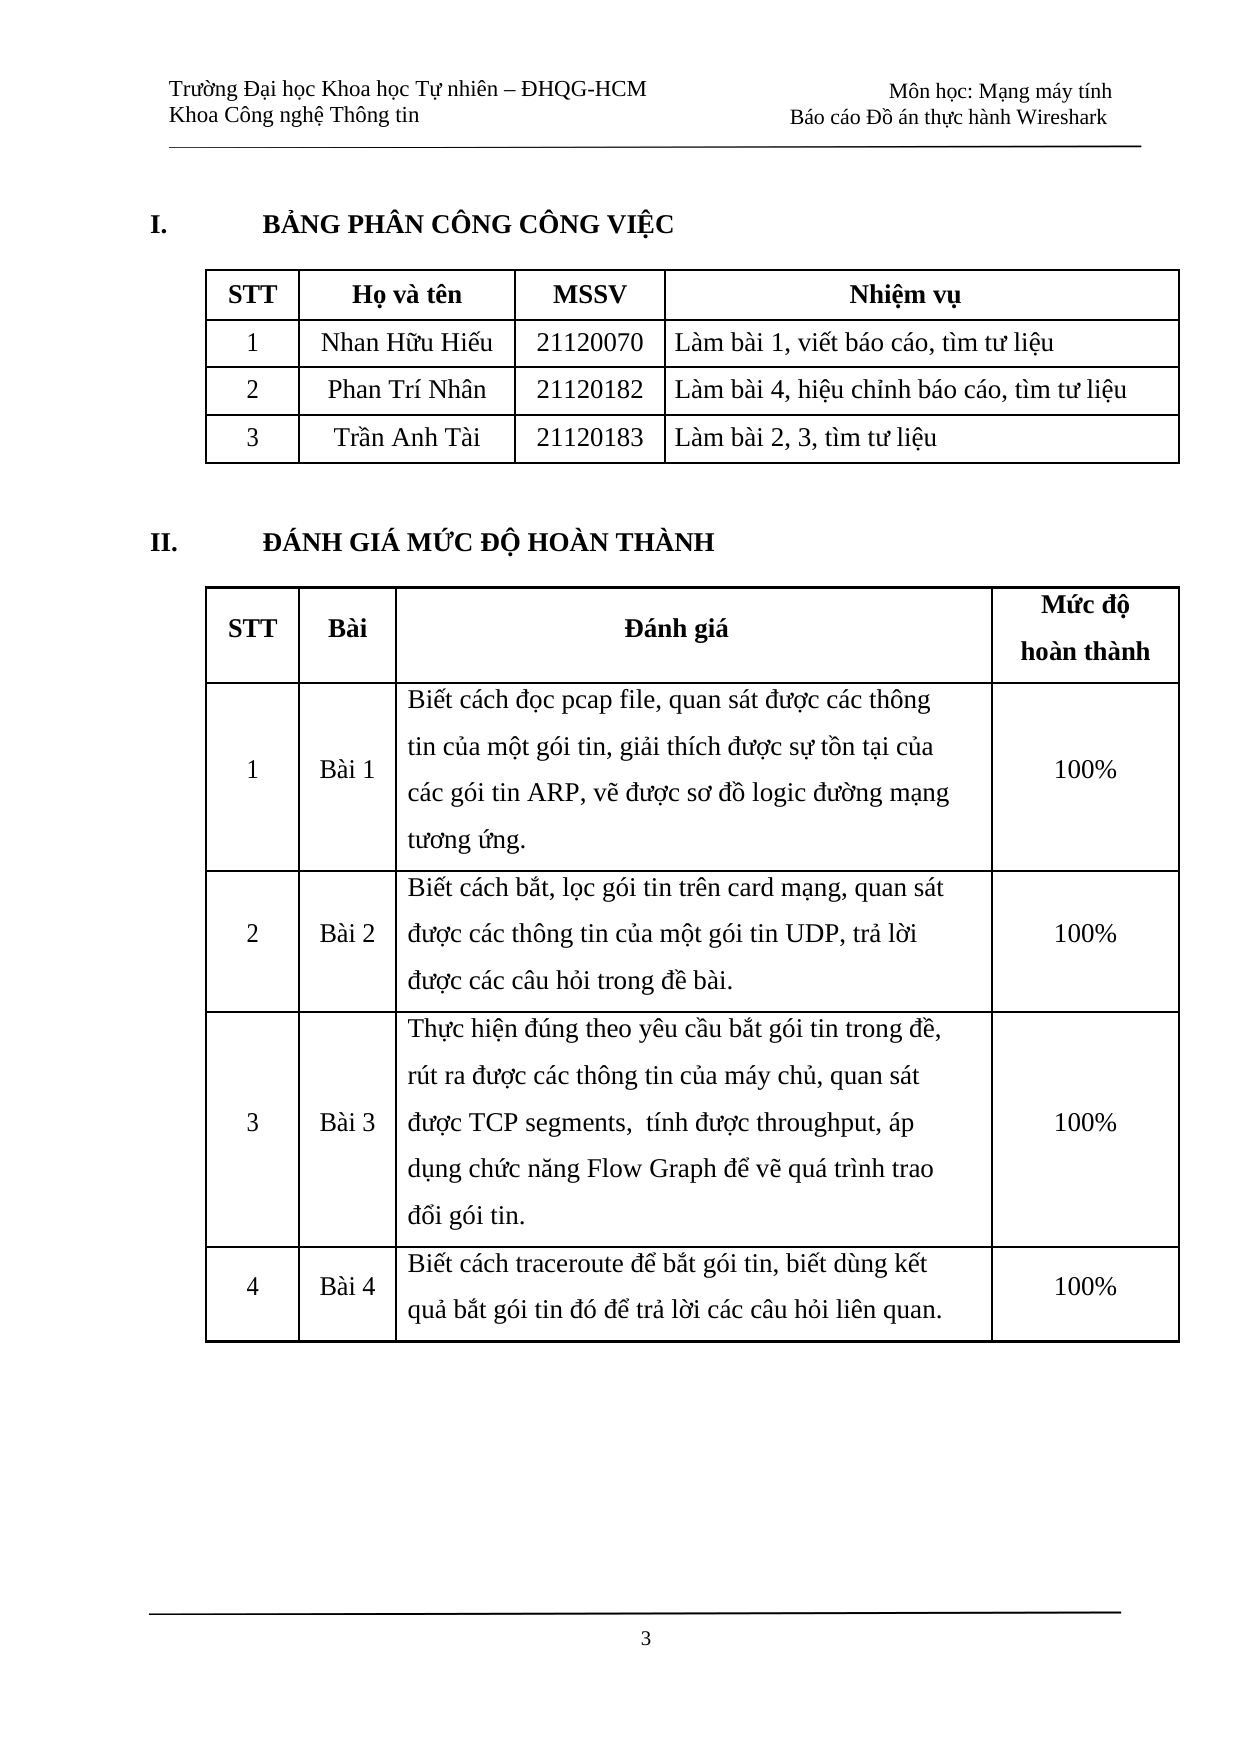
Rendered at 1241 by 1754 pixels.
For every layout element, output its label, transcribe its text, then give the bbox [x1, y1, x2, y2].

table_cell 100% [993, 714, 1178, 784]
table_cell [300, 1043, 395, 1090]
table_cell tương ứng. [397, 808, 991, 854]
table_cell Phan Trí Nhân [300, 368, 514, 405]
table_cell [207, 808, 298, 854]
table_header STT [207, 271, 298, 309]
table_cell Biết cách bắt, lọc gói tin trên card mạng, quan sát [397, 872, 991, 902]
table_cell [397, 1230, 991, 1246]
table_cell [300, 1184, 395, 1230]
table_cell [207, 309, 298, 318]
table_cell 1 [207, 714, 298, 784]
table_cell [993, 1137, 1178, 1183]
table_cell được các thông tin của một gói tin UDP, trả lời [397, 902, 991, 949]
table_cell [300, 684, 395, 714]
list BẢNG PHÂN CÔNG CÔNG VIỆC [150, 208, 1123, 239]
table_cell [397, 666, 991, 682]
table_cell 1 [207, 321, 298, 357]
table_cell [207, 996, 298, 1011]
table_cell [300, 643, 395, 666]
table_cell [207, 1184, 298, 1230]
table_cell [993, 1043, 1178, 1090]
table_cell 3 [207, 416, 298, 453]
table_cell quả bắt gói tin đó để trả lời các câu hỏi liên quan. [397, 1278, 991, 1325]
table_cell Làm bài 1, viết báo cáo, tìm tư liệu [666, 321, 1178, 357]
table_cell [993, 949, 1178, 996]
table_cell [516, 357, 664, 366]
table_header MSSV [516, 271, 664, 309]
table_cell rút ra được các thông tin của máy chủ, quan sát [397, 1043, 991, 1090]
table_cell Nhan Hữu Hiếu [300, 321, 514, 357]
text Môn học: Mạng máy tính Báo cáo Đồ án thực hành Wireshark [789, 78, 1123, 129]
table_cell [300, 808, 395, 854]
table_cell 2 [207, 368, 298, 405]
table_header Họ và tên [300, 271, 514, 309]
table_cell [666, 453, 1178, 462]
table_cell [207, 872, 298, 902]
table_cell [397, 996, 991, 1011]
table_cell [993, 1230, 1178, 1246]
table_cell Bài 1 [300, 714, 395, 784]
table_cell 21120183 [516, 416, 664, 453]
table_cell [300, 784, 395, 808]
table_cell [300, 1325, 395, 1340]
table_cell 3 [207, 1090, 298, 1137]
table_cell [207, 405, 298, 414]
table_cell [516, 309, 664, 318]
table_cell [300, 949, 395, 996]
table_cell [300, 357, 514, 366]
table_cell Làm bài 4, hiệu chỉnh báo cáo, tìm tư liệu [666, 368, 1178, 405]
text 3 [150, 1626, 1142, 1650]
table_cell [300, 309, 514, 318]
table_cell Trần Anh Tài [300, 416, 514, 453]
table_cell [207, 1230, 298, 1246]
table_cell [397, 1325, 991, 1340]
table_cell [993, 1301, 1178, 1325]
table_cell [993, 855, 1178, 870]
list ĐÁNH GIÁ MỨC ĐỘ HOÀN THÀNH [150, 526, 1123, 557]
table_cell [397, 855, 991, 870]
table_cell [207, 684, 298, 714]
table_cell 100% [993, 902, 1178, 949]
table_cell dụng chức năng Flow Graph để vẽ quá trình trao [397, 1137, 991, 1183]
table_cell 100% [993, 1248, 1178, 1301]
table_cell [207, 1301, 298, 1325]
table_cell [207, 784, 298, 808]
table_cell [516, 405, 664, 414]
text Trường Đại học Khoa học Tự nhiên – ĐHQG-HCM Khoa Công nghệ Thông tin [169, 76, 648, 127]
table_cell [993, 808, 1178, 854]
table_cell 4 [207, 1248, 298, 1301]
table_cell [516, 453, 664, 462]
table_cell 2 [207, 902, 298, 949]
table_cell [207, 855, 298, 870]
table_cell [207, 1043, 298, 1090]
table_cell [993, 784, 1178, 808]
table_cell [993, 684, 1178, 714]
table_cell [207, 1137, 298, 1183]
table_cell Biết cách traceroute để bắt gói tin, biết dùng kết [397, 1248, 991, 1278]
table_cell [993, 1325, 1178, 1340]
table_cell [300, 1137, 395, 1183]
table_cell đổi gói tin. [397, 1184, 991, 1230]
table_cell [300, 405, 514, 414]
table_cell [300, 1013, 395, 1043]
table_cell [993, 872, 1178, 902]
table_cell [666, 357, 1178, 366]
table_cell Bài 2 [300, 902, 395, 949]
table_header Nhiệm vụ [666, 271, 1178, 309]
table_cell [993, 666, 1178, 682]
table_cell [300, 453, 514, 462]
table_cell 21120182 [516, 368, 664, 405]
table_cell [300, 666, 395, 682]
table_cell [300, 872, 395, 902]
table_cell [300, 855, 395, 870]
table_cell [666, 405, 1178, 414]
table_cell Bài 4 [300, 1248, 395, 1301]
table_header Đánh giá [397, 589, 991, 643]
table_cell [300, 1301, 395, 1325]
table_cell [993, 1184, 1178, 1230]
table_cell [666, 309, 1178, 318]
table_cell [207, 643, 298, 666]
table_cell [300, 1230, 395, 1246]
table_cell Bài 3 [300, 1090, 395, 1137]
table_cell 100% [993, 1090, 1178, 1137]
table_cell [207, 453, 298, 462]
table_header Mức độ [993, 589, 1178, 620]
table_cell [207, 357, 298, 366]
table_cell [207, 949, 298, 996]
table_cell [207, 1325, 298, 1340]
table_cell Làm bài 2, 3, tìm tư liệu [666, 416, 1178, 453]
table_cell các gói tin ARP, vẽ được sơ đồ logic đường mạng [397, 761, 991, 808]
table_cell hoàn thành [993, 620, 1178, 666]
table_cell [207, 1013, 298, 1043]
table_cell được các câu hỏi trong đề bài. [397, 949, 991, 996]
table_cell [993, 1013, 1178, 1043]
table_cell [300, 996, 395, 1011]
table_cell [397, 643, 991, 666]
table_cell [993, 996, 1178, 1011]
table_cell 21120070 [516, 321, 664, 357]
table_cell tin của một gói tin, giải thích được sự tồn tại của [397, 714, 991, 761]
table_header STT [207, 589, 298, 643]
picture [148, 1611, 1122, 1615]
table_cell Biết cách đọc pcap file, quan sát được các thông [397, 684, 991, 714]
table_cell Thực hiện đúng theo yêu cầu bắt gói tin trong đề, [397, 1013, 991, 1043]
table_cell được TCP segments, tính được throughput, áp [397, 1090, 991, 1137]
table_header Bài [300, 589, 395, 643]
table_cell [207, 666, 298, 682]
